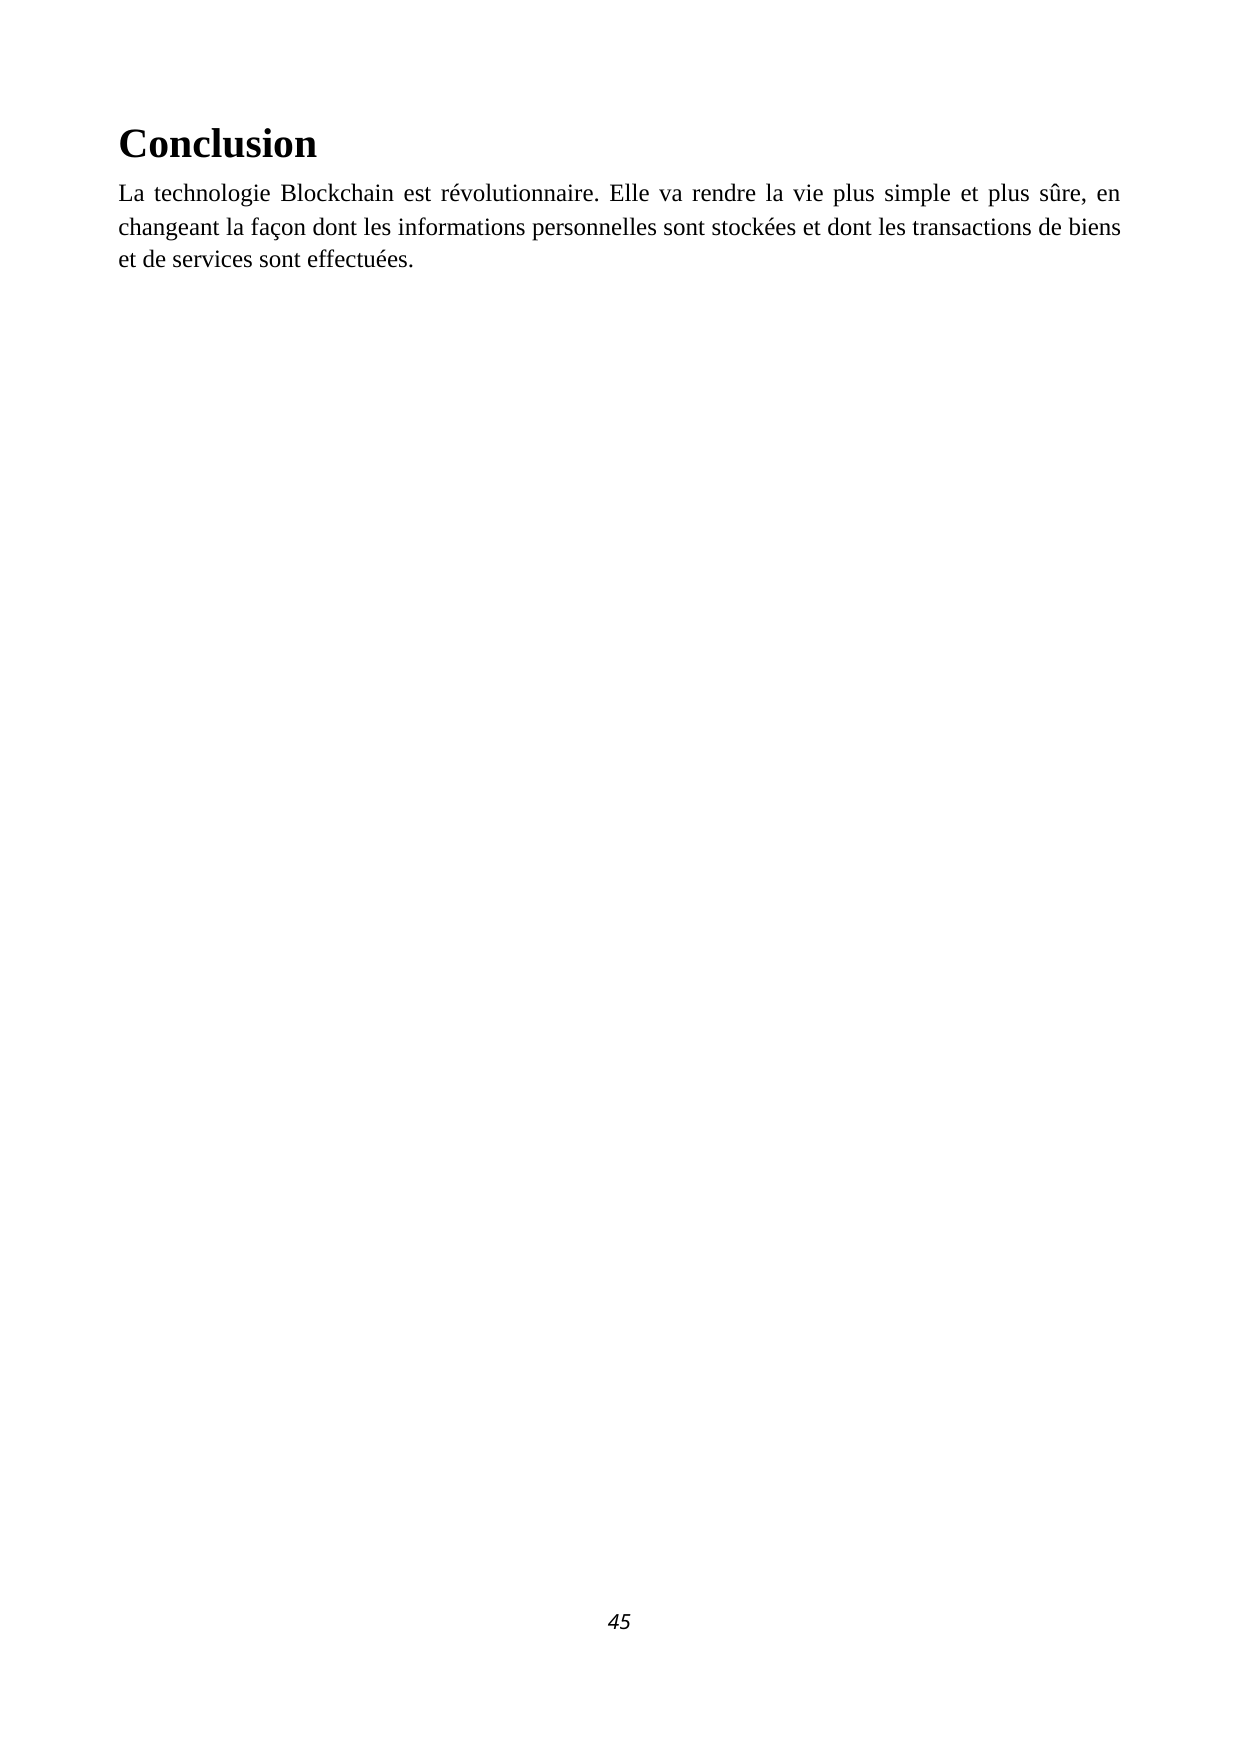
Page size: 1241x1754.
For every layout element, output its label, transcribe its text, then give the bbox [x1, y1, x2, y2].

subtitle Conclusion [118, 118, 1122, 166]
text La technologie Blockchain est révolutionnaire. Elle va rendre la vie plus simple et plus sûre, en changeant la façon dont les informations personnelles sont stockées et dont les transactions de biens et de services sont effectuées. [118, 178, 1122, 273]
